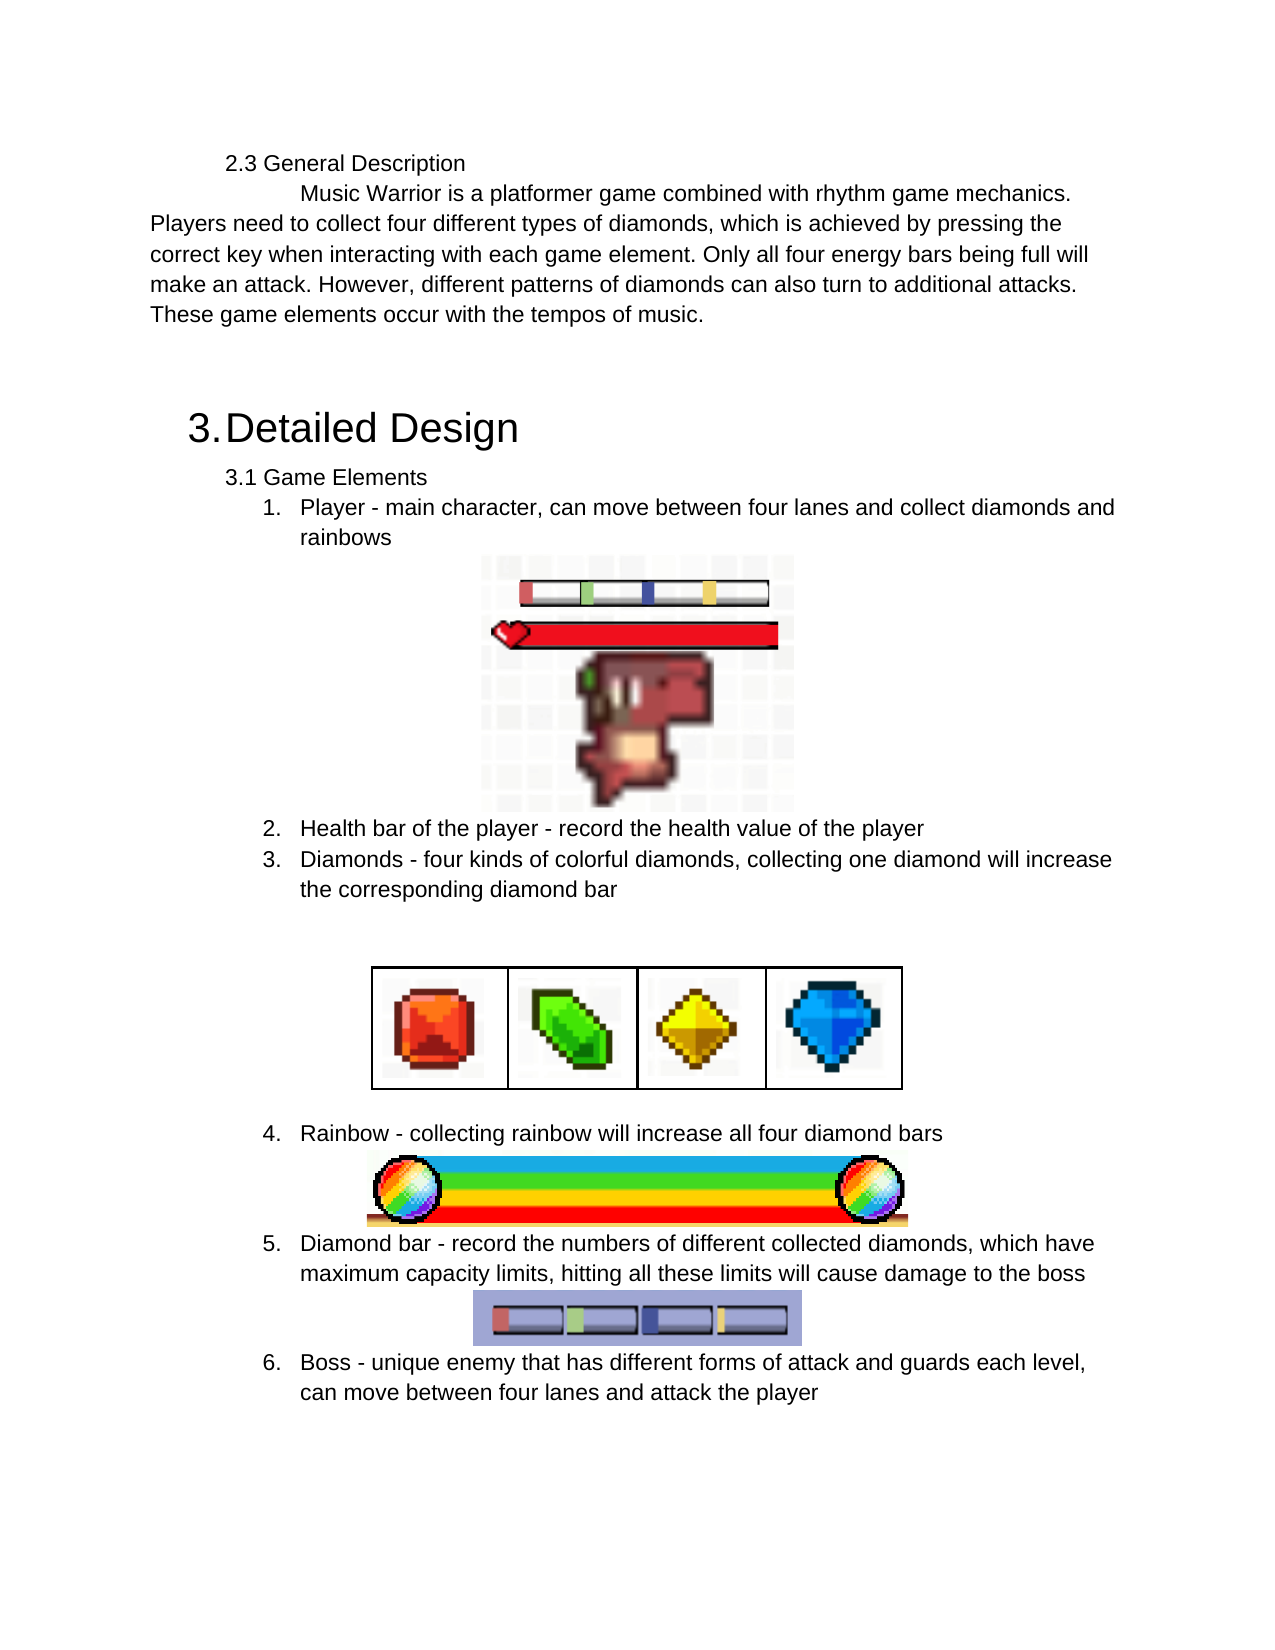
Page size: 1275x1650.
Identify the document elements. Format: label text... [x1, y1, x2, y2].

picture [647, 978, 745, 1076]
picture [518, 978, 622, 1078]
picture [473, 1290, 802, 1346]
picture [366, 1150, 909, 1227]
table_header [639, 969, 765, 1088]
text 2.3 General Description [150, 150, 1125, 176]
table_header [373, 969, 507, 1088]
list Diamond bar - record the numbers of different collected diamonds, which have maximum capacity limits, hitting all these limits will cause damage to the boss [262, 1230, 1125, 1287]
text Music Warrior is a platformer game combined with rhythm game mechanics. Players need to collect four different types of diamonds, which is achieved by pressing the correct key when interacting with each game element. Only all four energy bars being full will make an attack. However, different patterns of diamonds can also turn to additional attacks. These game elements occur with the tempos of music. [150, 180, 1125, 327]
table_header [509, 969, 636, 1088]
list Rainbow - collecting rainbow will increase all four diamond bars [262, 1120, 1125, 1146]
picture [776, 978, 890, 1078]
list Boss - unique enemy that has different forms of attack and guards each level, can move between four lanes and attack the player [262, 1349, 1125, 1406]
list Player - main character, can move between four lanes and collect diamonds and rainbows [262, 494, 1125, 550]
list Health bar of the player - record the health value of the player [262, 815, 1125, 842]
picture [481, 554, 794, 812]
picture [382, 978, 484, 1078]
table_header [767, 969, 901, 1088]
subtitle Detailed Design [187, 403, 1125, 451]
text 3.1 Game Elements [225, 463, 1125, 490]
list Diamonds - four kinds of colorful diamonds, collecting one diamond will increase the corresponding diamond bar [262, 846, 1125, 902]
